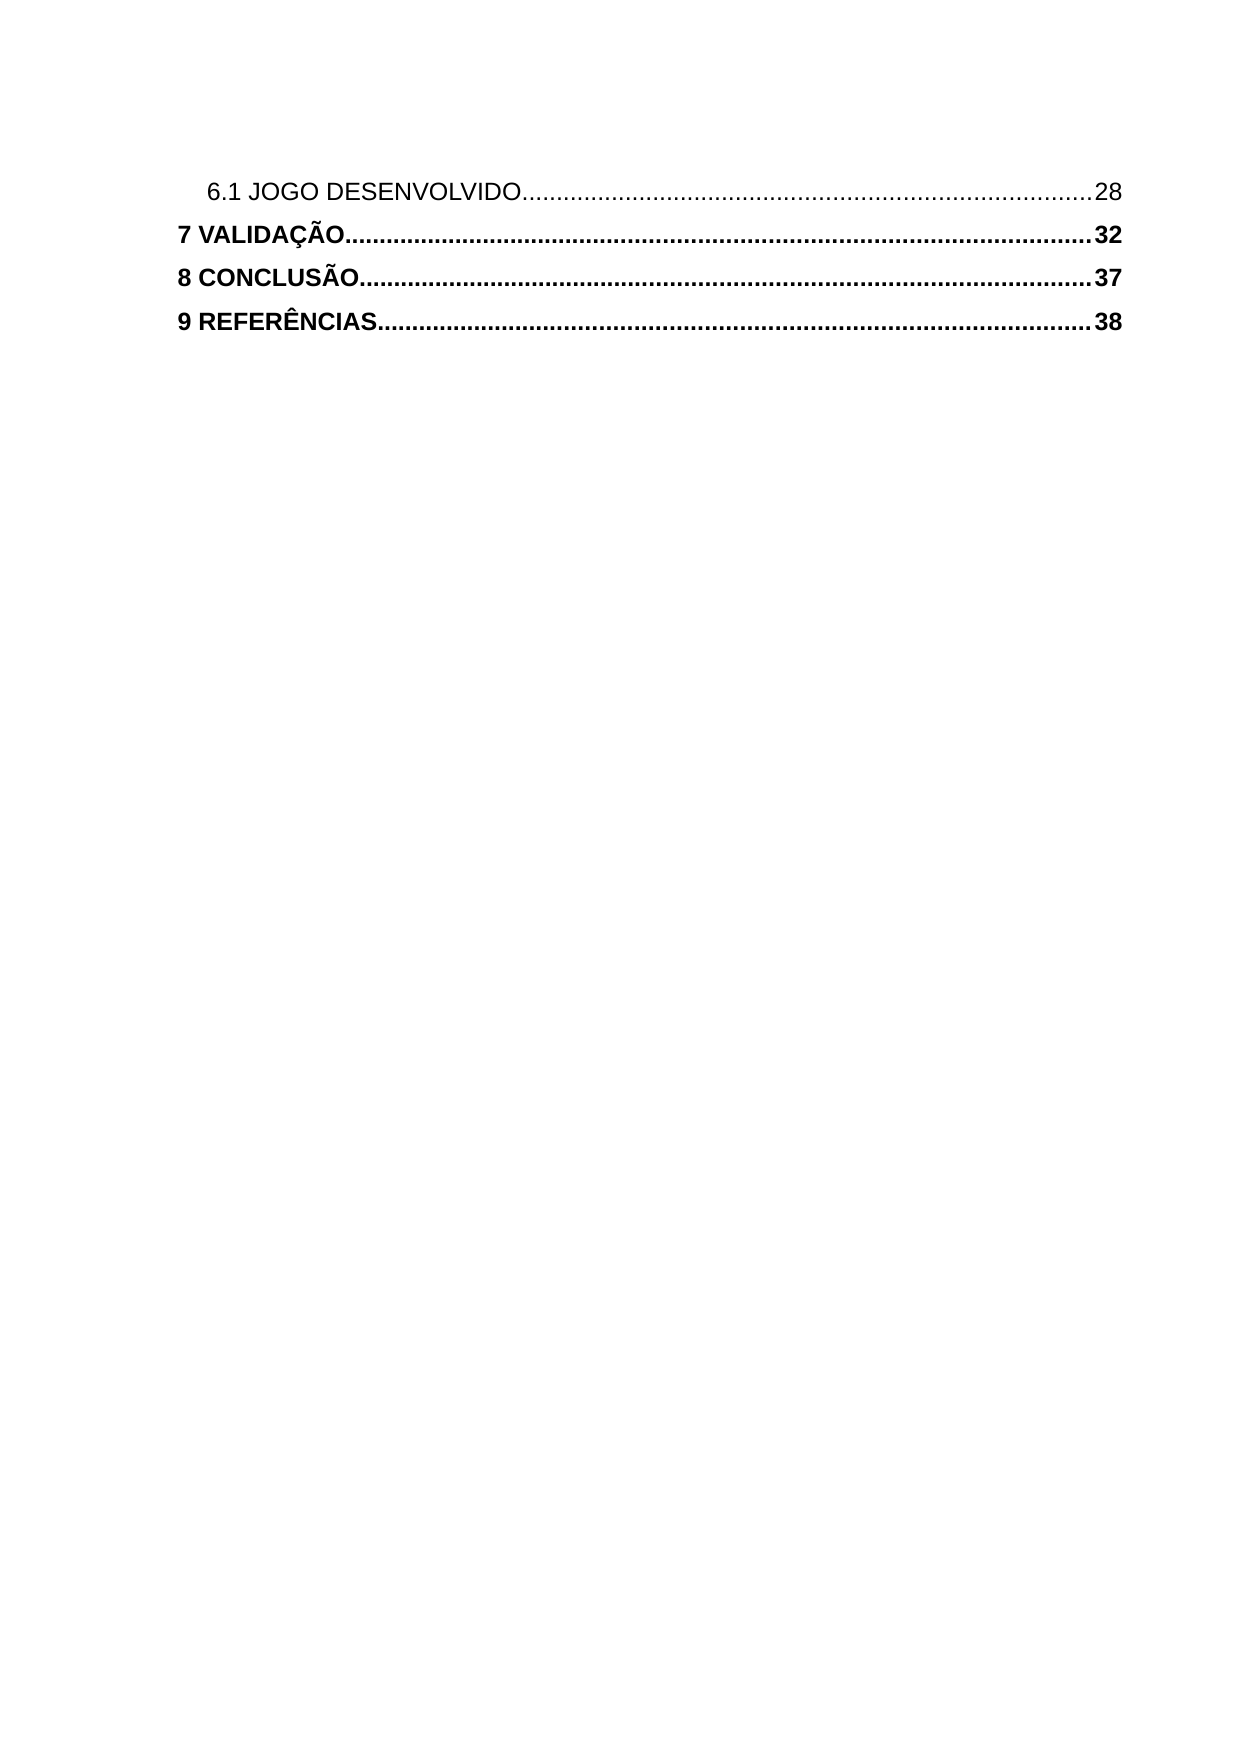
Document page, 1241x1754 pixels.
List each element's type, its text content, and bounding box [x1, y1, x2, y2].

text 9 REFERÊNCIAS 38 [177, 307, 1122, 335]
text 6.1 JOGO DESENVOLVIDO 28 [207, 177, 1122, 206]
text 8 CONCLUSÃO 37 [177, 263, 1122, 292]
text 7 VALIDAÇÃO 32 [177, 220, 1122, 249]
